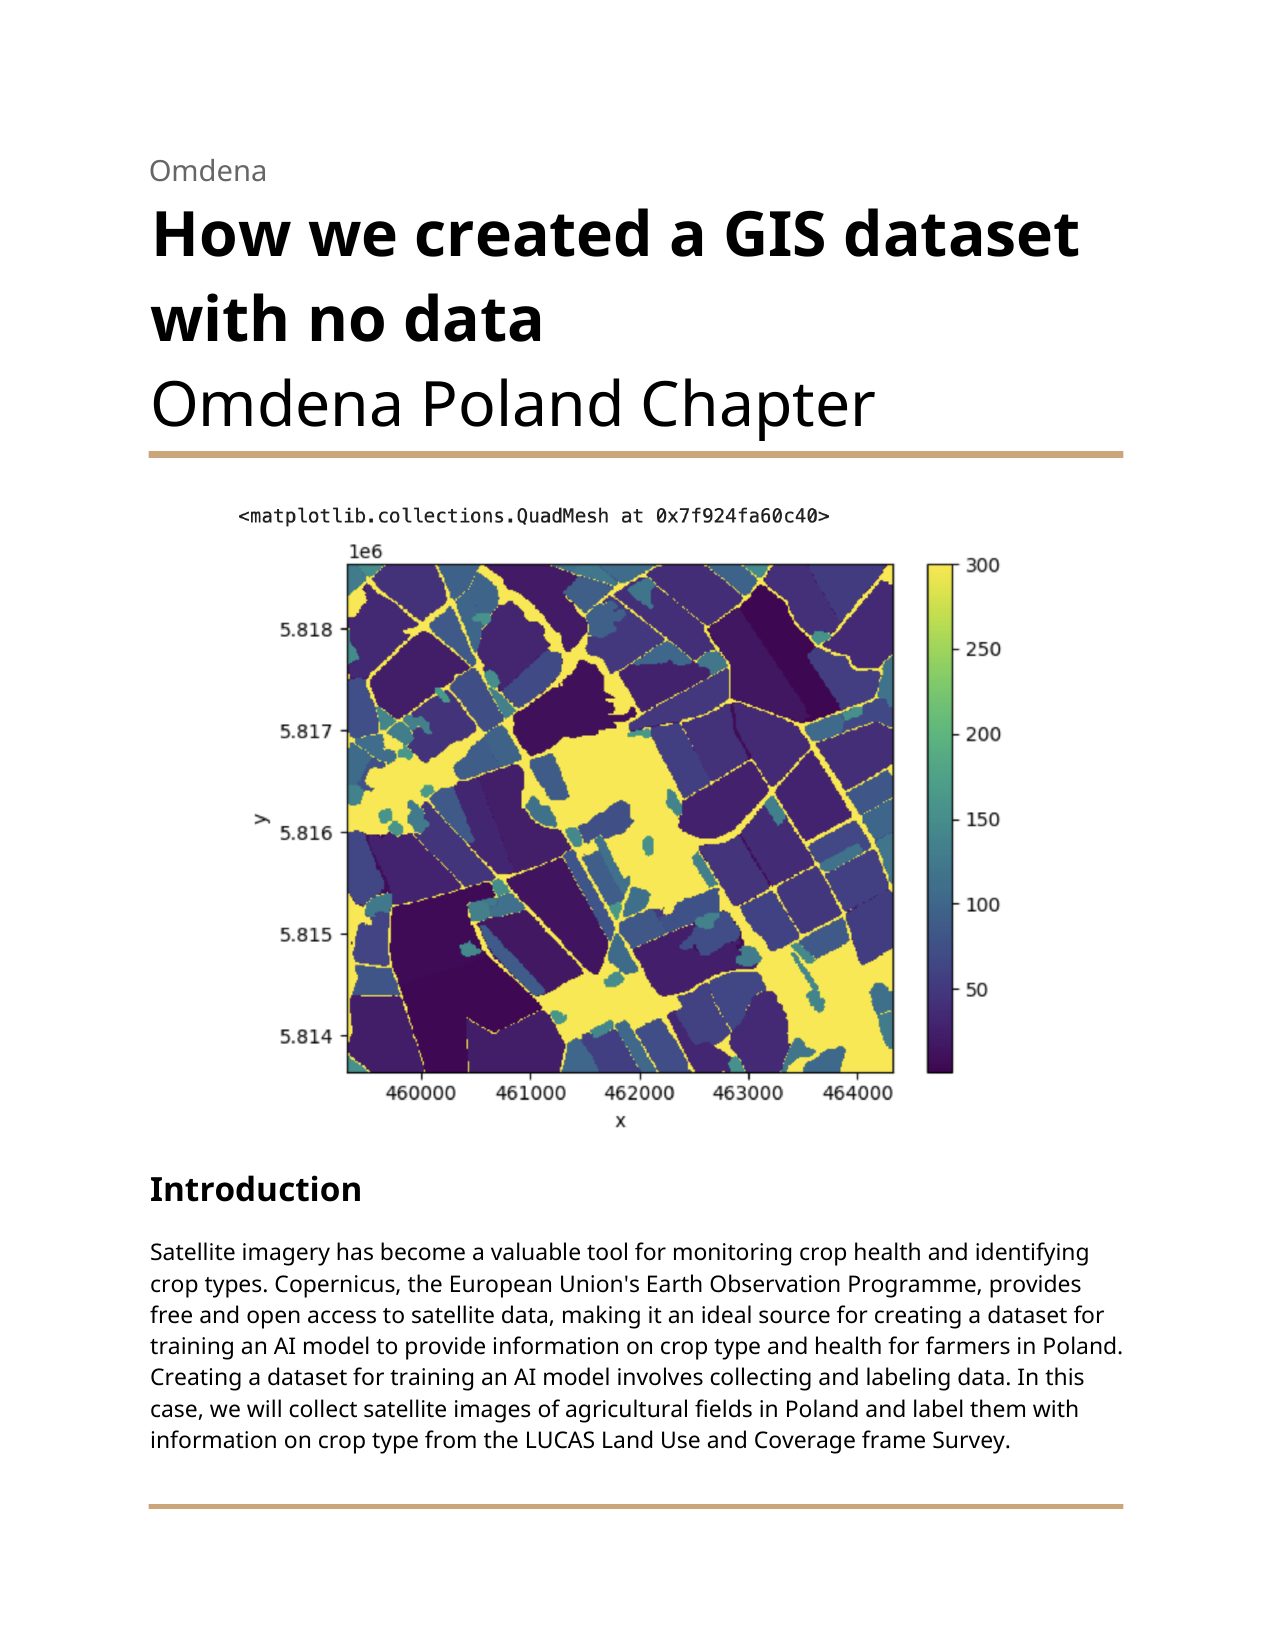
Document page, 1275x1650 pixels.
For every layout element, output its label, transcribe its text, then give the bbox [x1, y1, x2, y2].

subtitle Omdena Poland Chapter [150, 360, 1125, 445]
text Omdena [148, 150, 1125, 190]
picture [148, 1504, 1124, 1509]
title How we created a GIS dataset with no data [150, 190, 1125, 360]
subtitle Introduction [150, 1166, 1125, 1211]
picture [148, 451, 1124, 458]
text Satellite imagery has become a valuable tool for monitoring crop health and identifying crop types. Copernicus, the European Union's Earth Observation Programme, provides free and open access to satellite data, making it an ideal source for creating a dataset for training an AI model to provide information on crop type and health for farmers in Poland. Creating a dataset for training an AI model involves collecting and labeling data. In this case, we will collect satellite images of agricultural fields in Poland and label them with information on crop type from the LUCAS Land Use and Coverage frame Survey. [150, 1236, 1125, 1455]
picture [150, 495, 1125, 1166]
